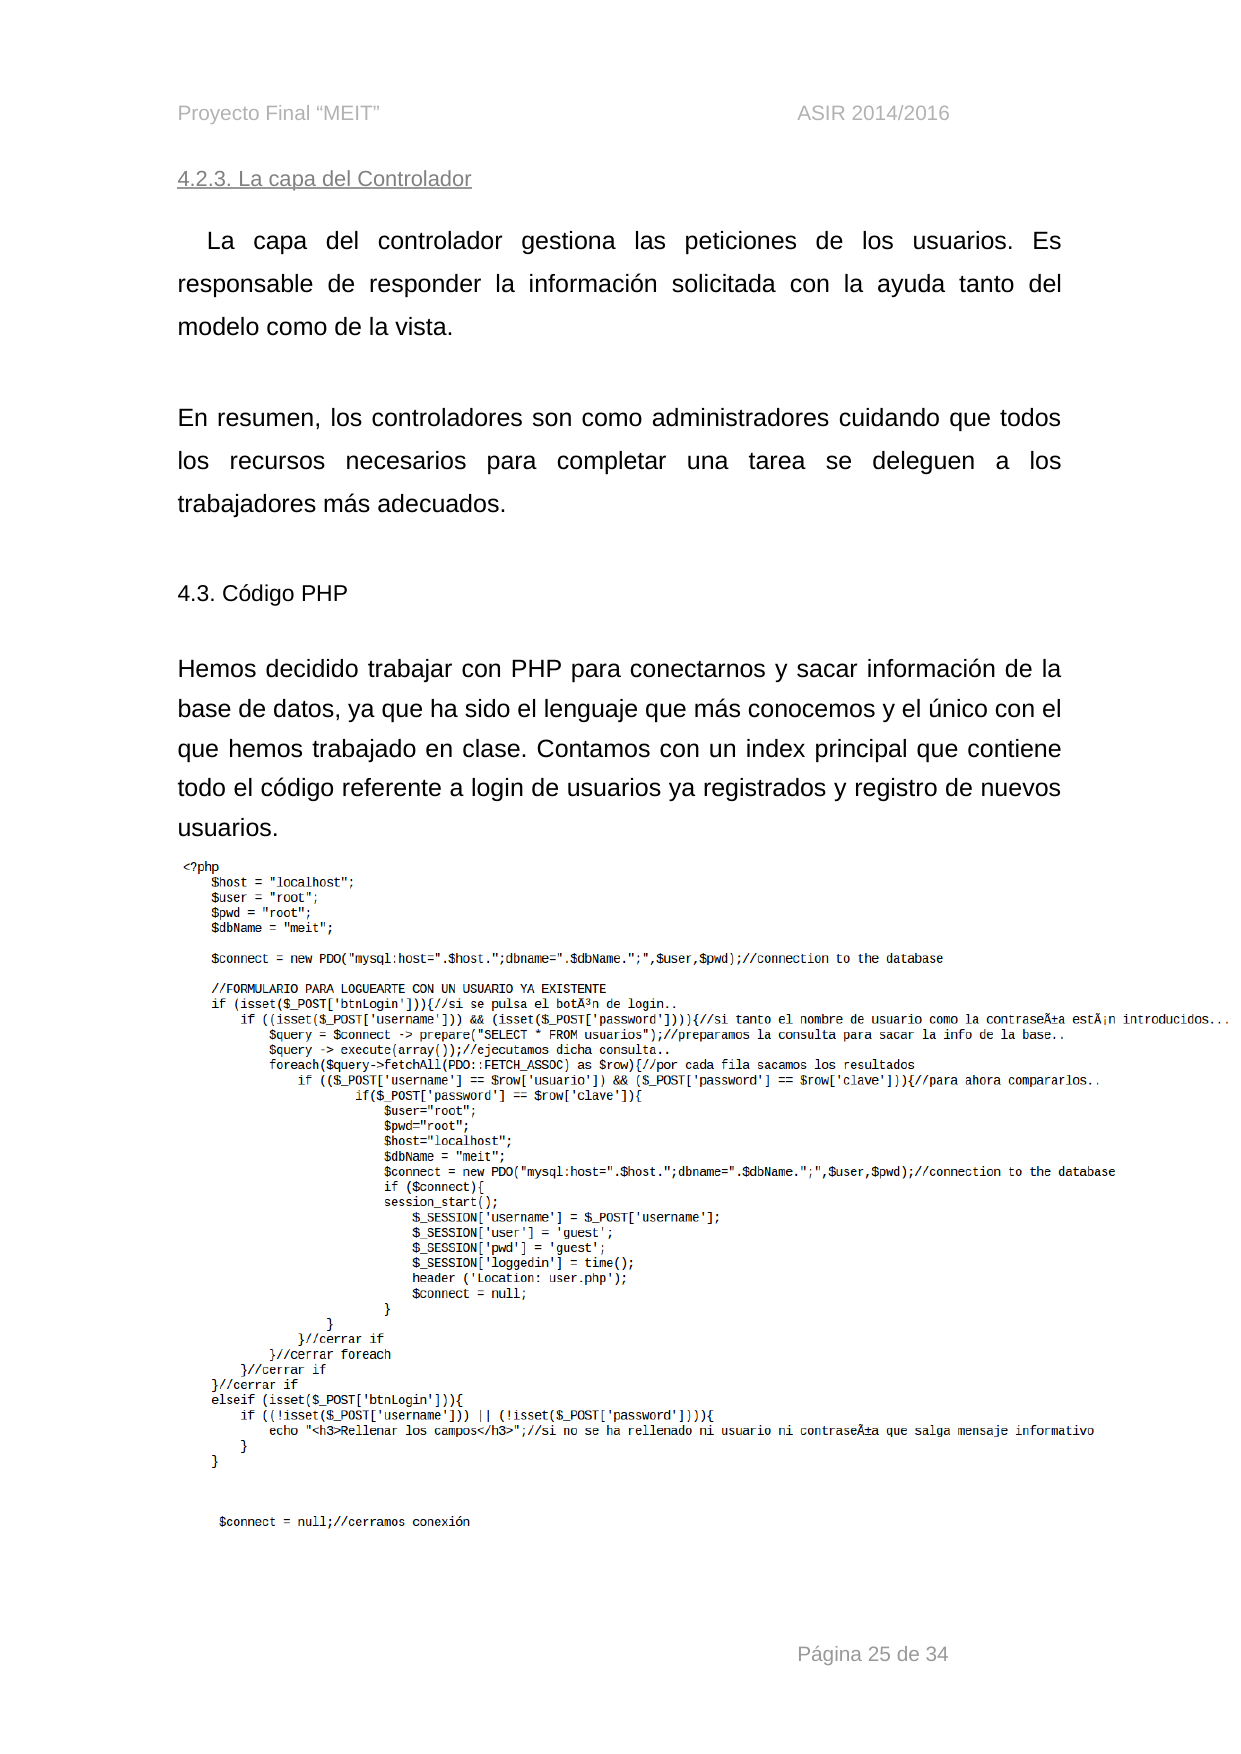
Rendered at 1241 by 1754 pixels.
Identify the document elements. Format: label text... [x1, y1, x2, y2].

subtitle 4.2.3. La capa del Controlador [177, 166, 1063, 191]
text En resumen, los controladores son como administradores cuidando que todos los recursos necesarios para completar una tarea se deleguen a los trabajadores más adecuados. [177, 403, 1063, 518]
text La capa del controlador gestiona las peticiones de los usuarios. Es responsable de responder la información solicitada con la ayuda tanto del modelo como de la vista. [177, 226, 1063, 341]
picture [177, 852, 1235, 1540]
text Hemos decidido trabajar con PHP para conectarnos y sacar información de la base de datos, ya que ha sido el lenguaje que más conocemos y el único con el que hemos trabajado en clase. Contamos con un index principal que contiene todo el código referente a login de usuarios ya registrados y registro de nuevos usuarios. [177, 654, 1063, 852]
subtitle 4.3. Código PHP [177, 579, 1063, 606]
